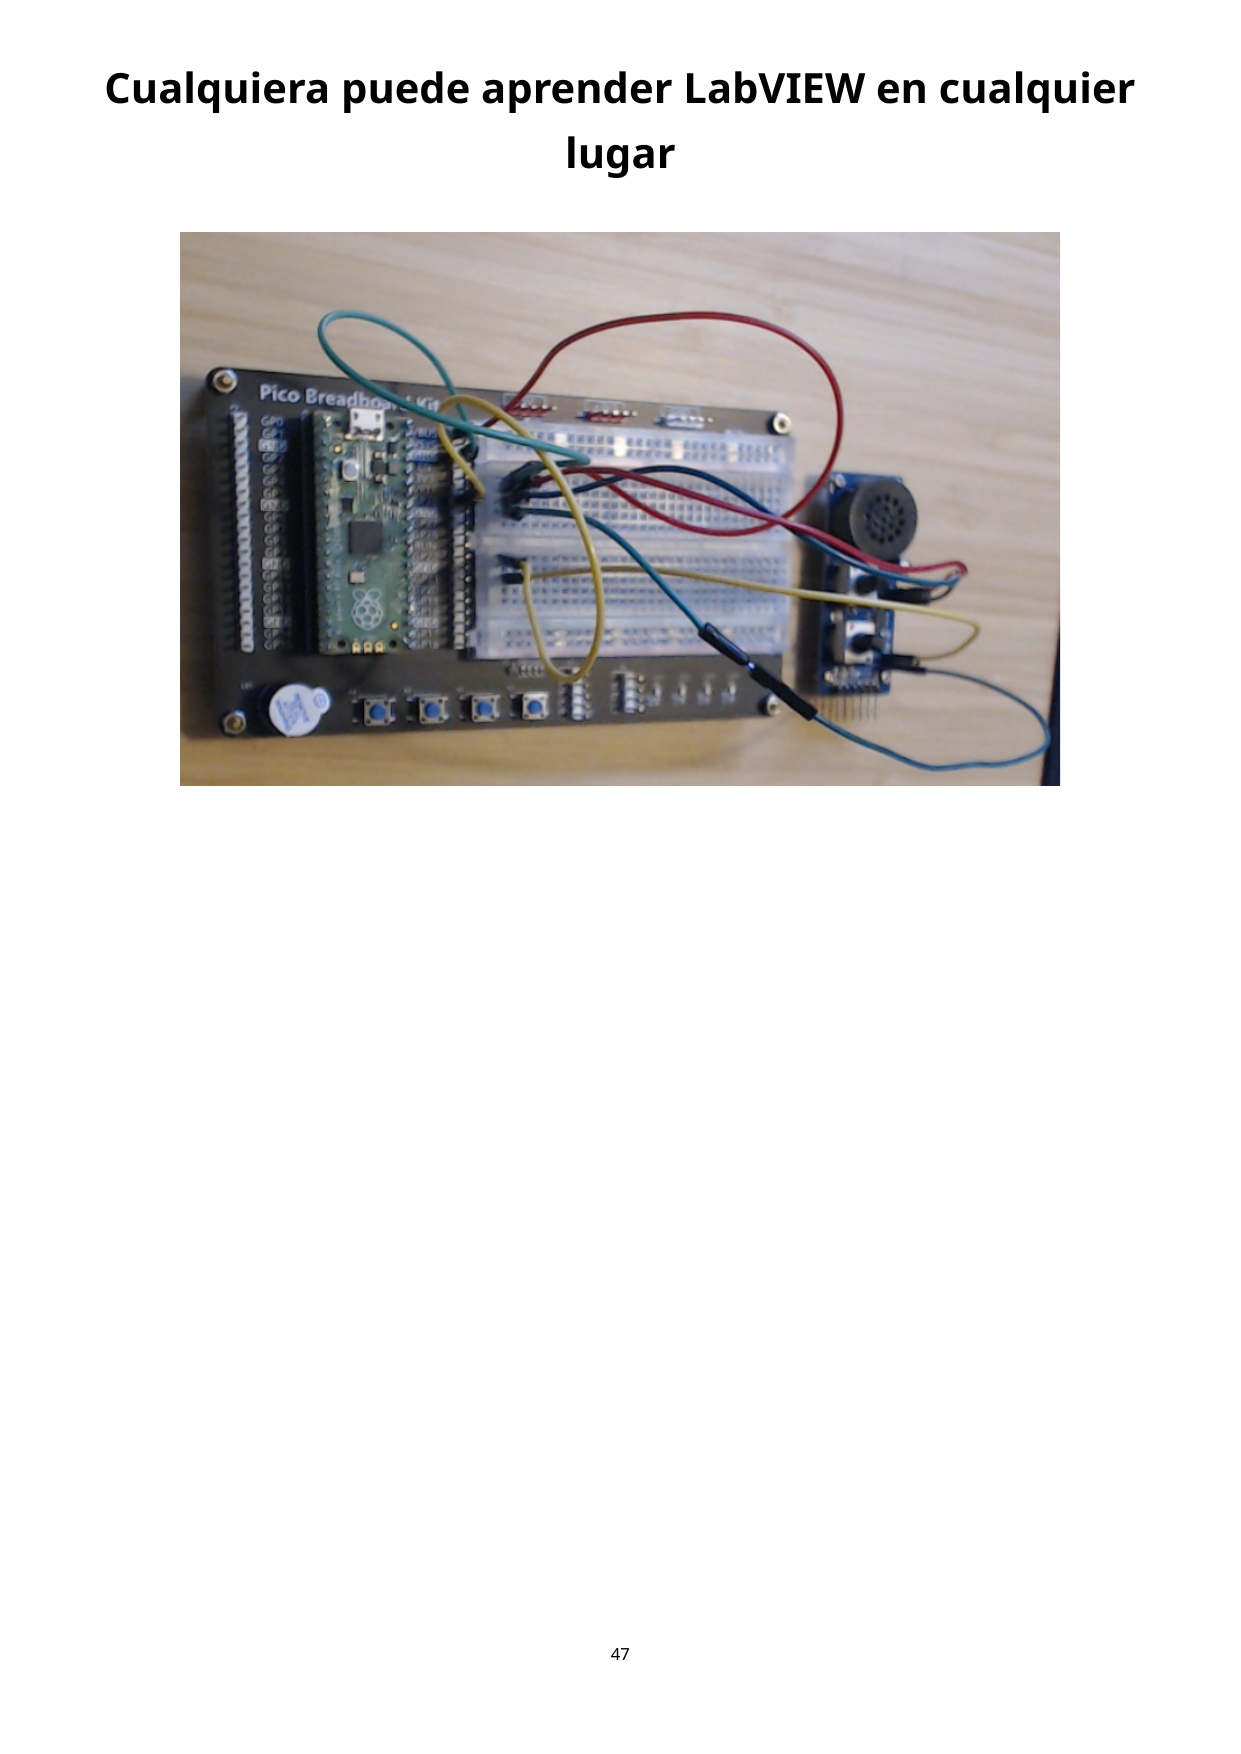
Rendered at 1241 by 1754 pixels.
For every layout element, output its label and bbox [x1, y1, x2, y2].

picture [180, 232, 1060, 786]
